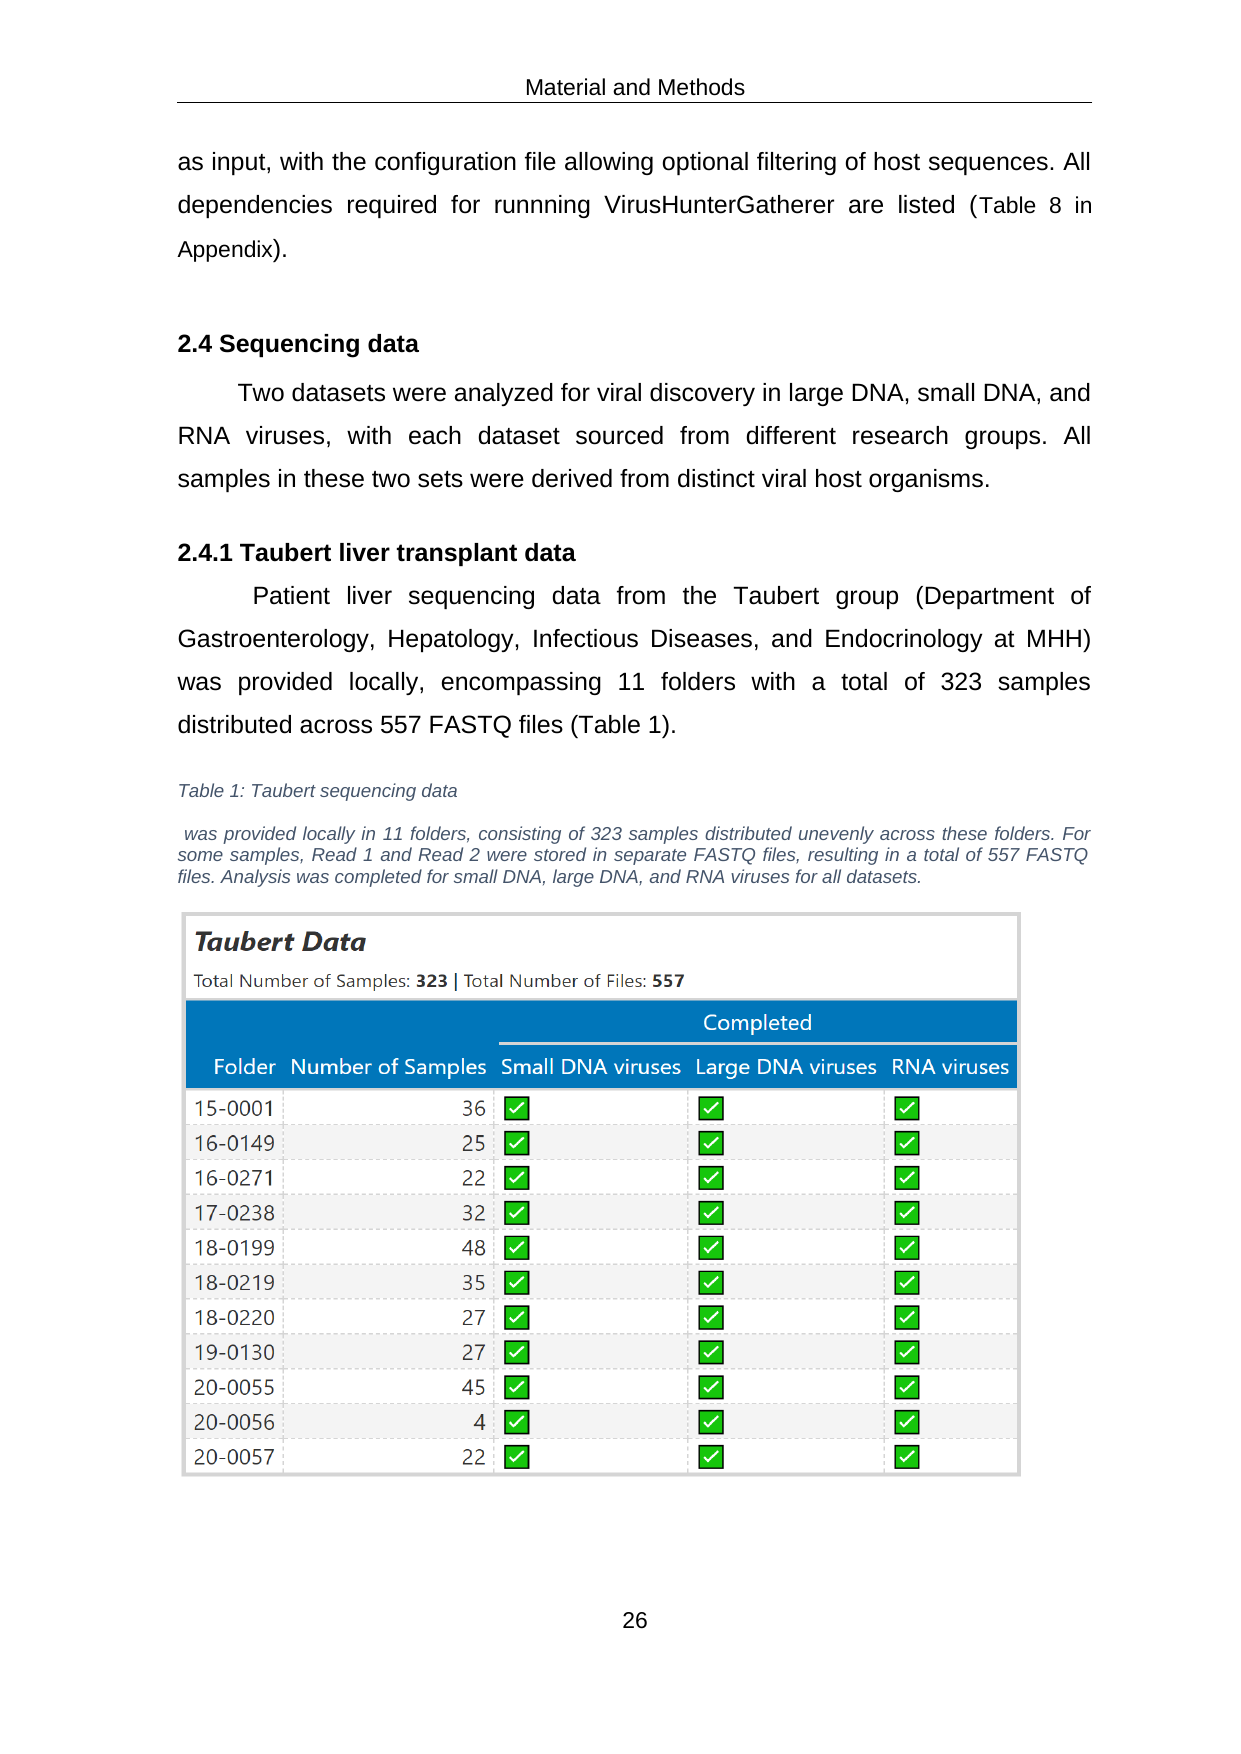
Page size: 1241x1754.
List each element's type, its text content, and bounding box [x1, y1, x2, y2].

subtitle 2.4.1 Taubert liver transplant data [177, 538, 1092, 567]
text Patient liver sequencing data from the Taubert group (Department of Gastroenterology, Hepatology, Infectious Diseases, and Endocrinology at MHH) was provided locally, encompassing 11 folders with a total of 323 samples distributed across 557 FASTQ files (Table 1). [177, 581, 1092, 739]
text as input, with the configuration file allowing optional filtering of host sequences. All dependencies required for runnning VirusHunterGatherer are listed (Table 8 in Appendix). [177, 147, 1092, 262]
text was provided locally in 11 folders, consisting of 323 samples distributed unevenly across these folders. For some samples, Read 1 and Read 2 were stored in separate FASTQ files, resulting in a total of 557 FASTQ files. Analysis was completed for small DNA, large DNA, and RNA viruses for all datasets. [177, 822, 1092, 887]
text Table 1: Taubert sequencing data [177, 780, 1092, 802]
subtitle 2.4 Sequencing data [177, 329, 1092, 357]
text Two datasets were analyzed for viral discovery in large DNA, small DNA, and RNA viruses, with each dataset sourced from different research groups. All samples in these two sets were derived from distinct viral host organisms. [177, 378, 1092, 493]
